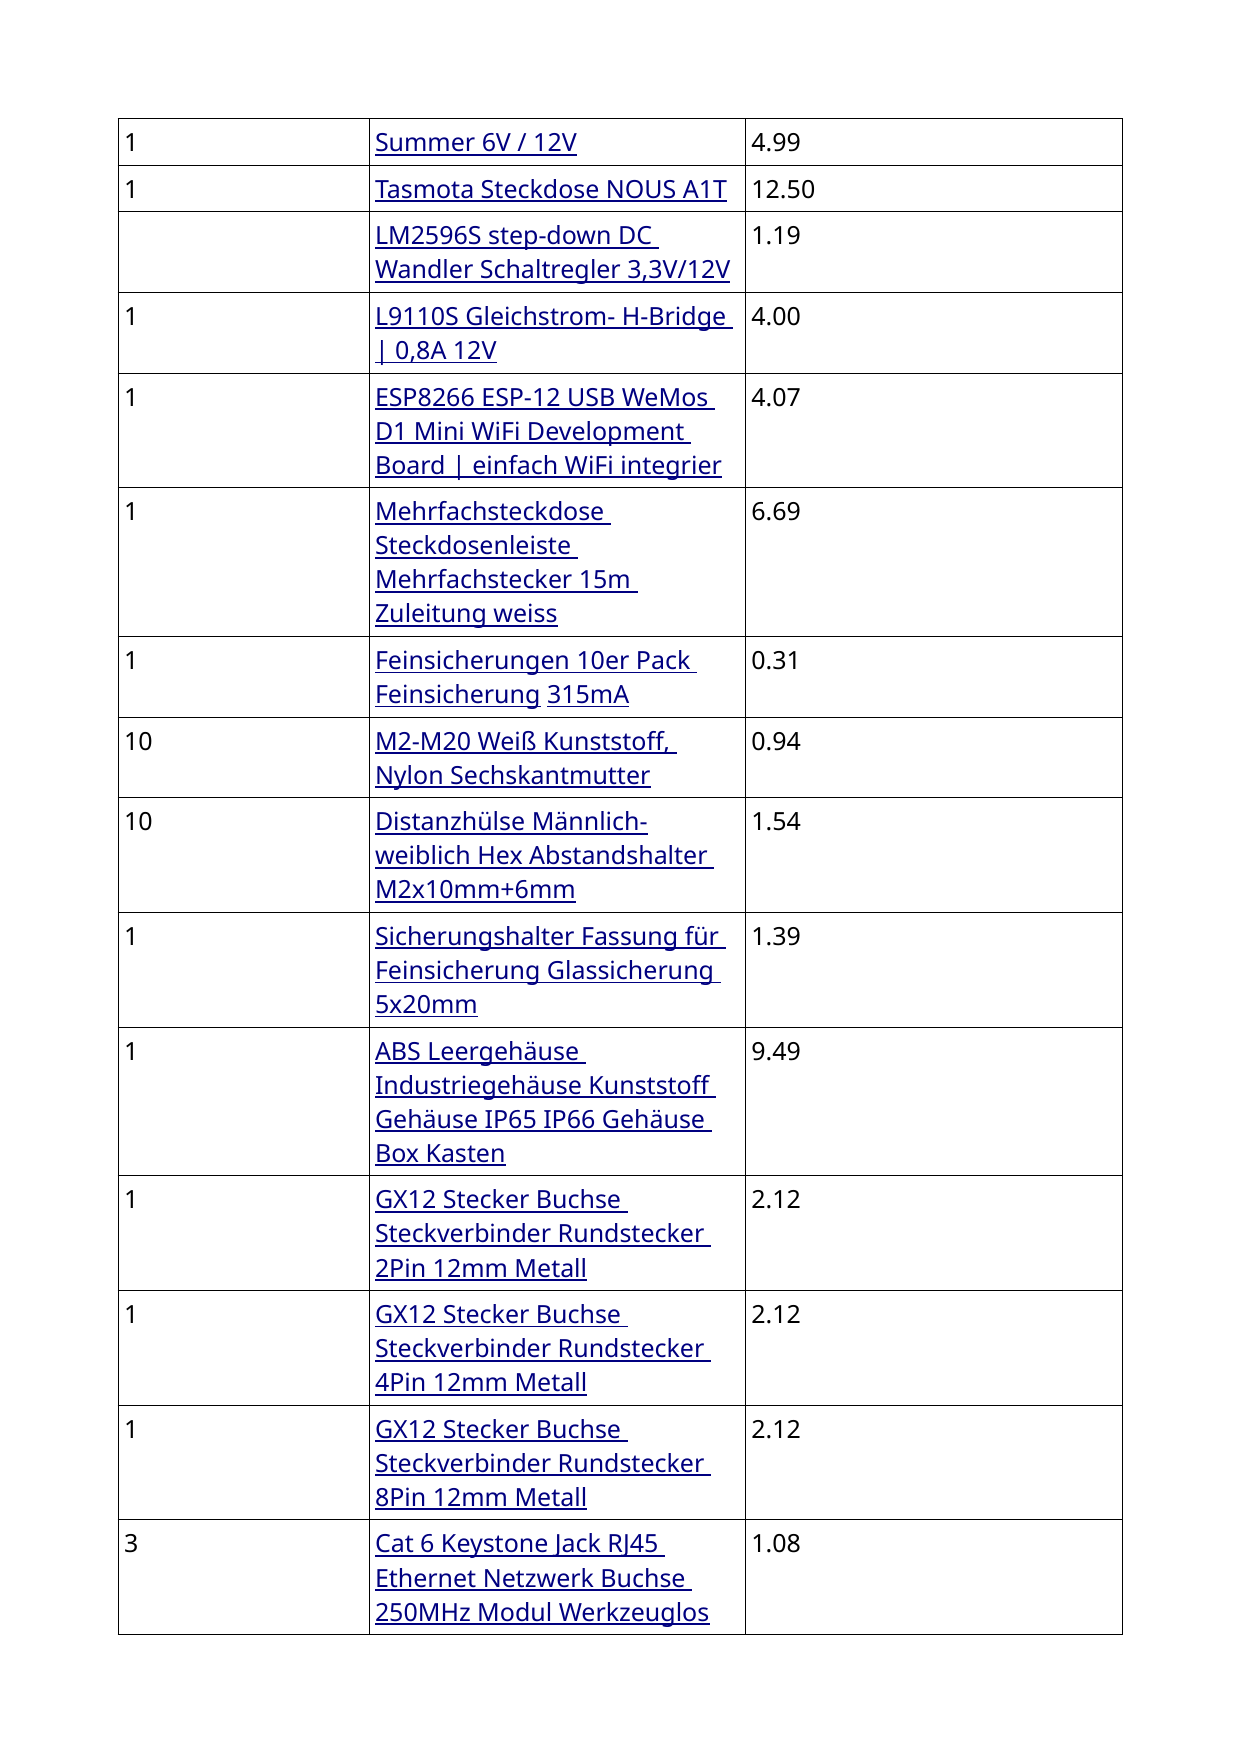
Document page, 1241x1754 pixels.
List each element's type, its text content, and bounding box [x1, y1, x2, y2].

table_cell 1.54 [746, 798, 1122, 912]
table_cell 4.00 [746, 293, 1122, 372]
table_cell 1.08 [746, 1520, 1122, 1634]
table_cell 1 [119, 119, 369, 165]
table_cell 2.12 [746, 1291, 1122, 1405]
table_cell 2.12 [746, 1176, 1122, 1290]
table_cell 9.49 [746, 1028, 1122, 1175]
table_cell Sicherungshalter Fassung für Feinsicherung Glassicherung 5x20mm [370, 913, 745, 1027]
table_cell 1 [119, 1291, 369, 1405]
table_cell M2-M20 Weiß Kunststoff, Nylon Sechskantmutter [370, 718, 745, 797]
table_cell Mehrfachsteckdose Steckdosenleiste Mehrfachstecker 15m Zuleitung weiss [370, 488, 745, 636]
table_cell Feinsicherungen 10er Pack Feinsicherung 315mA [370, 637, 745, 717]
table_cell 1 [119, 166, 369, 211]
table_cell 10 [119, 718, 369, 797]
table_cell 4.99 [746, 119, 1122, 165]
table_cell 6.69 [746, 488, 1122, 636]
table_cell 1 [119, 1406, 369, 1519]
table_cell ABS Leergehäuse Industriegehäuse Kunststoff Gehäuse IP65 IP66 Gehäuse Box Kasten [370, 1028, 745, 1175]
table_cell 2.12 [746, 1406, 1122, 1519]
table_cell 1.39 [746, 913, 1122, 1027]
table_cell 1 [119, 488, 369, 636]
table_cell 1 [119, 1176, 369, 1290]
table_cell 1 [119, 1028, 369, 1175]
table_cell L9110S Gleichstrom- H-Bridge | 0,8A 12V [370, 293, 745, 372]
table_cell 12.50 [746, 166, 1122, 211]
table_cell 4.07 [746, 374, 1122, 487]
table_cell Tasmota Steckdose NOUS A1T [370, 166, 745, 211]
table_cell 1 [119, 913, 369, 1027]
table_cell 1 [119, 374, 369, 487]
table_cell 3 [119, 1520, 369, 1634]
table_cell 0.31 [746, 637, 1122, 717]
table_cell 1.19 [746, 212, 1122, 292]
table_cell 1 [119, 293, 369, 372]
table_cell 0.94 [746, 718, 1122, 797]
table_cell 10 [119, 798, 369, 912]
table_cell GX12 Stecker Buchse Steckverbinder Rundstecker 2Pin 12mm Metall [370, 1176, 745, 1290]
table_cell LM2596S step-down DC Wandler Schaltregler 3,3V/12V [370, 212, 745, 292]
table_cell Summer 6V / 12V [370, 119, 745, 165]
table_cell GX12 Stecker Buchse Steckverbinder Rundstecker 4Pin 12mm Metall [370, 1291, 745, 1405]
table_cell Distanzhülse Männlich-weiblich Hex Abstandshalter M2x10mm+6mm [370, 798, 745, 912]
table_cell Cat 6 Keystone Jack RJ45 Ethernet Netzwerk Buchse 250MHz Modul Werkzeuglos [370, 1520, 745, 1634]
table_cell GX12 Stecker Buchse Steckverbinder Rundstecker 8Pin 12mm Metall [370, 1406, 745, 1519]
table_cell [119, 212, 369, 292]
table_cell 1 [119, 637, 369, 717]
table_cell ESP8266 ESP-12 USB WeMos D1 Mini WiFi Development Board | einfach WiFi integrier [370, 374, 745, 487]
